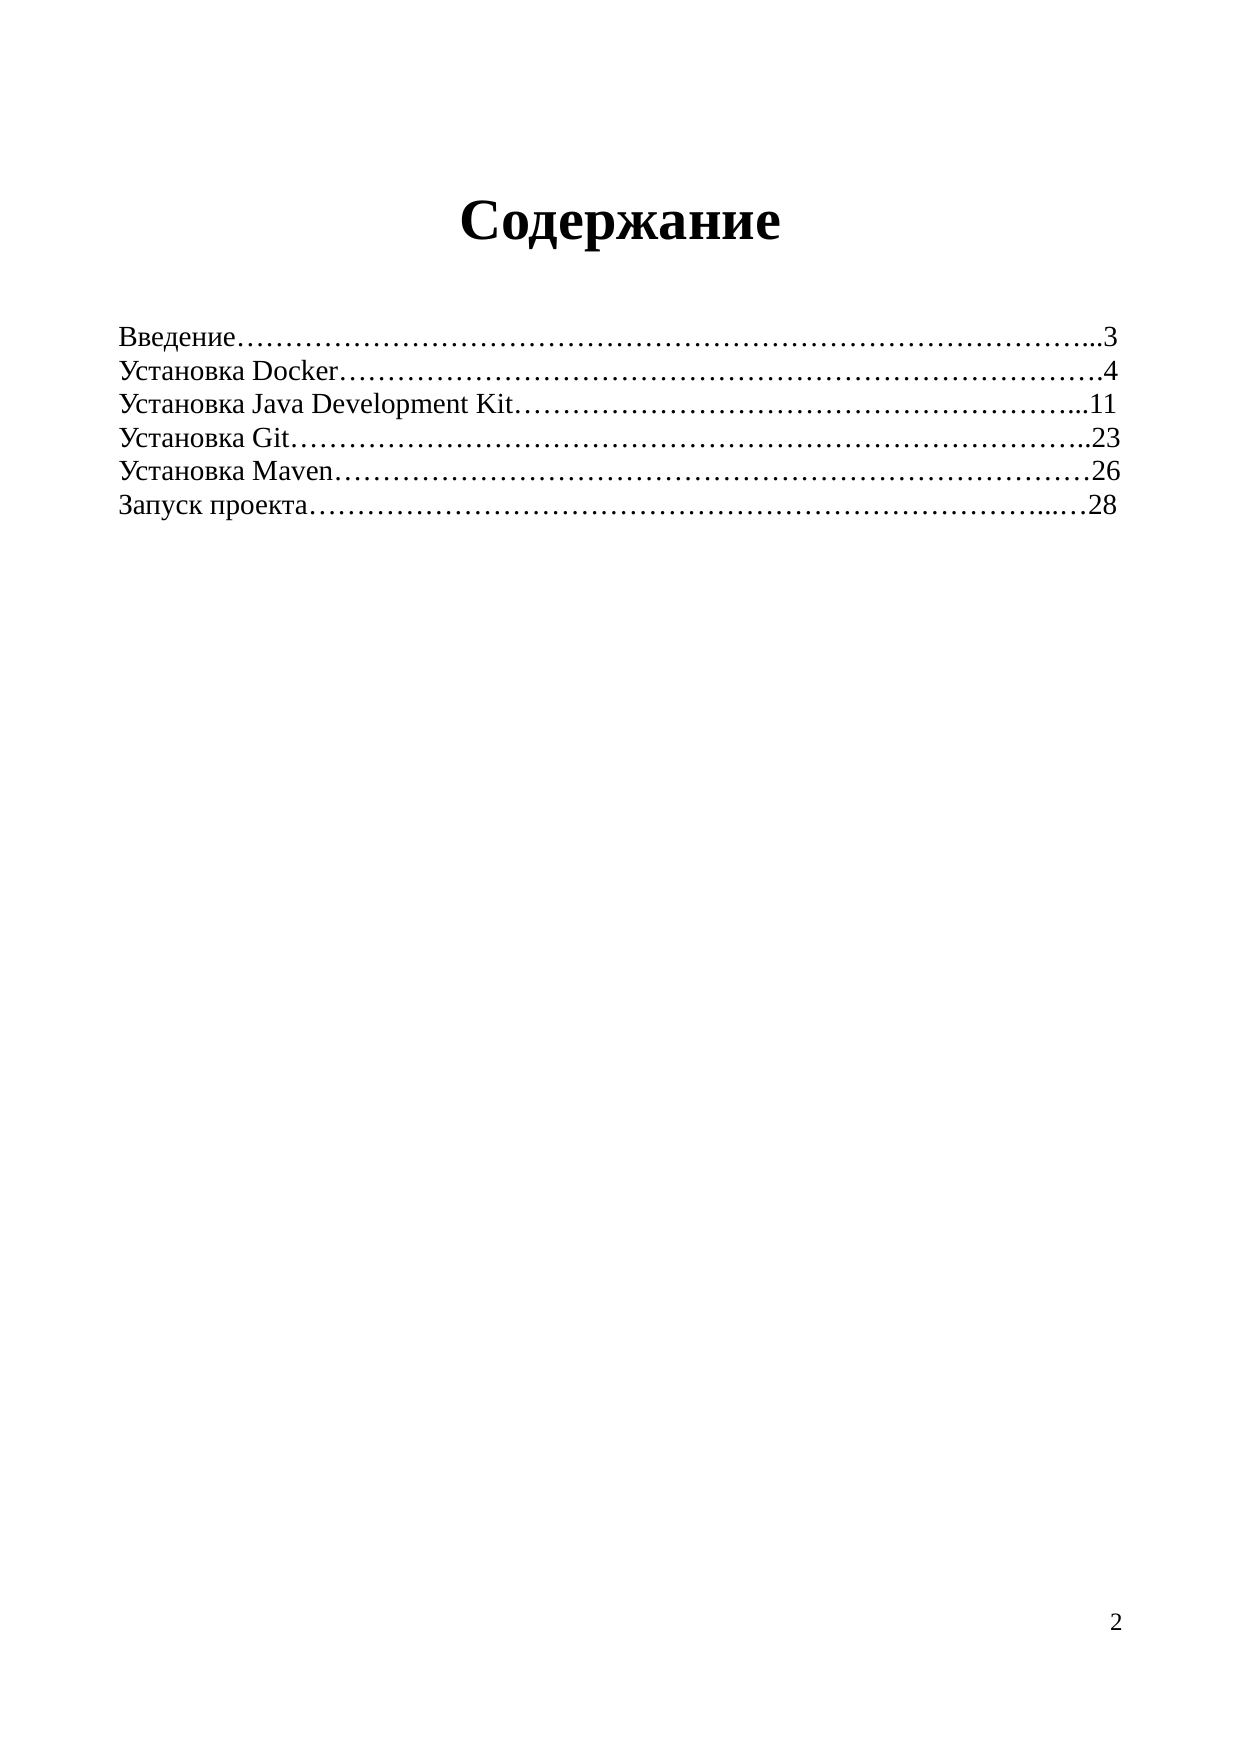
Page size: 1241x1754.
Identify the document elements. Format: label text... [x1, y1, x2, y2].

text Установка Docker…………………………………………………………………….4 [118, 353, 1122, 386]
text Запуск проекта…………………………………………………………………...…28 [118, 487, 1122, 521]
text Установка Java Development Kit…………………………………………………...11 [118, 386, 1122, 420]
text Содержание [118, 185, 1122, 252]
text Установка Maven……………………………………………………………………26 [118, 453, 1122, 487]
text Установка Git………………………………………………………………………..23 [118, 420, 1122, 453]
text Введение……………………………………………………………………………...3 [118, 319, 1122, 353]
